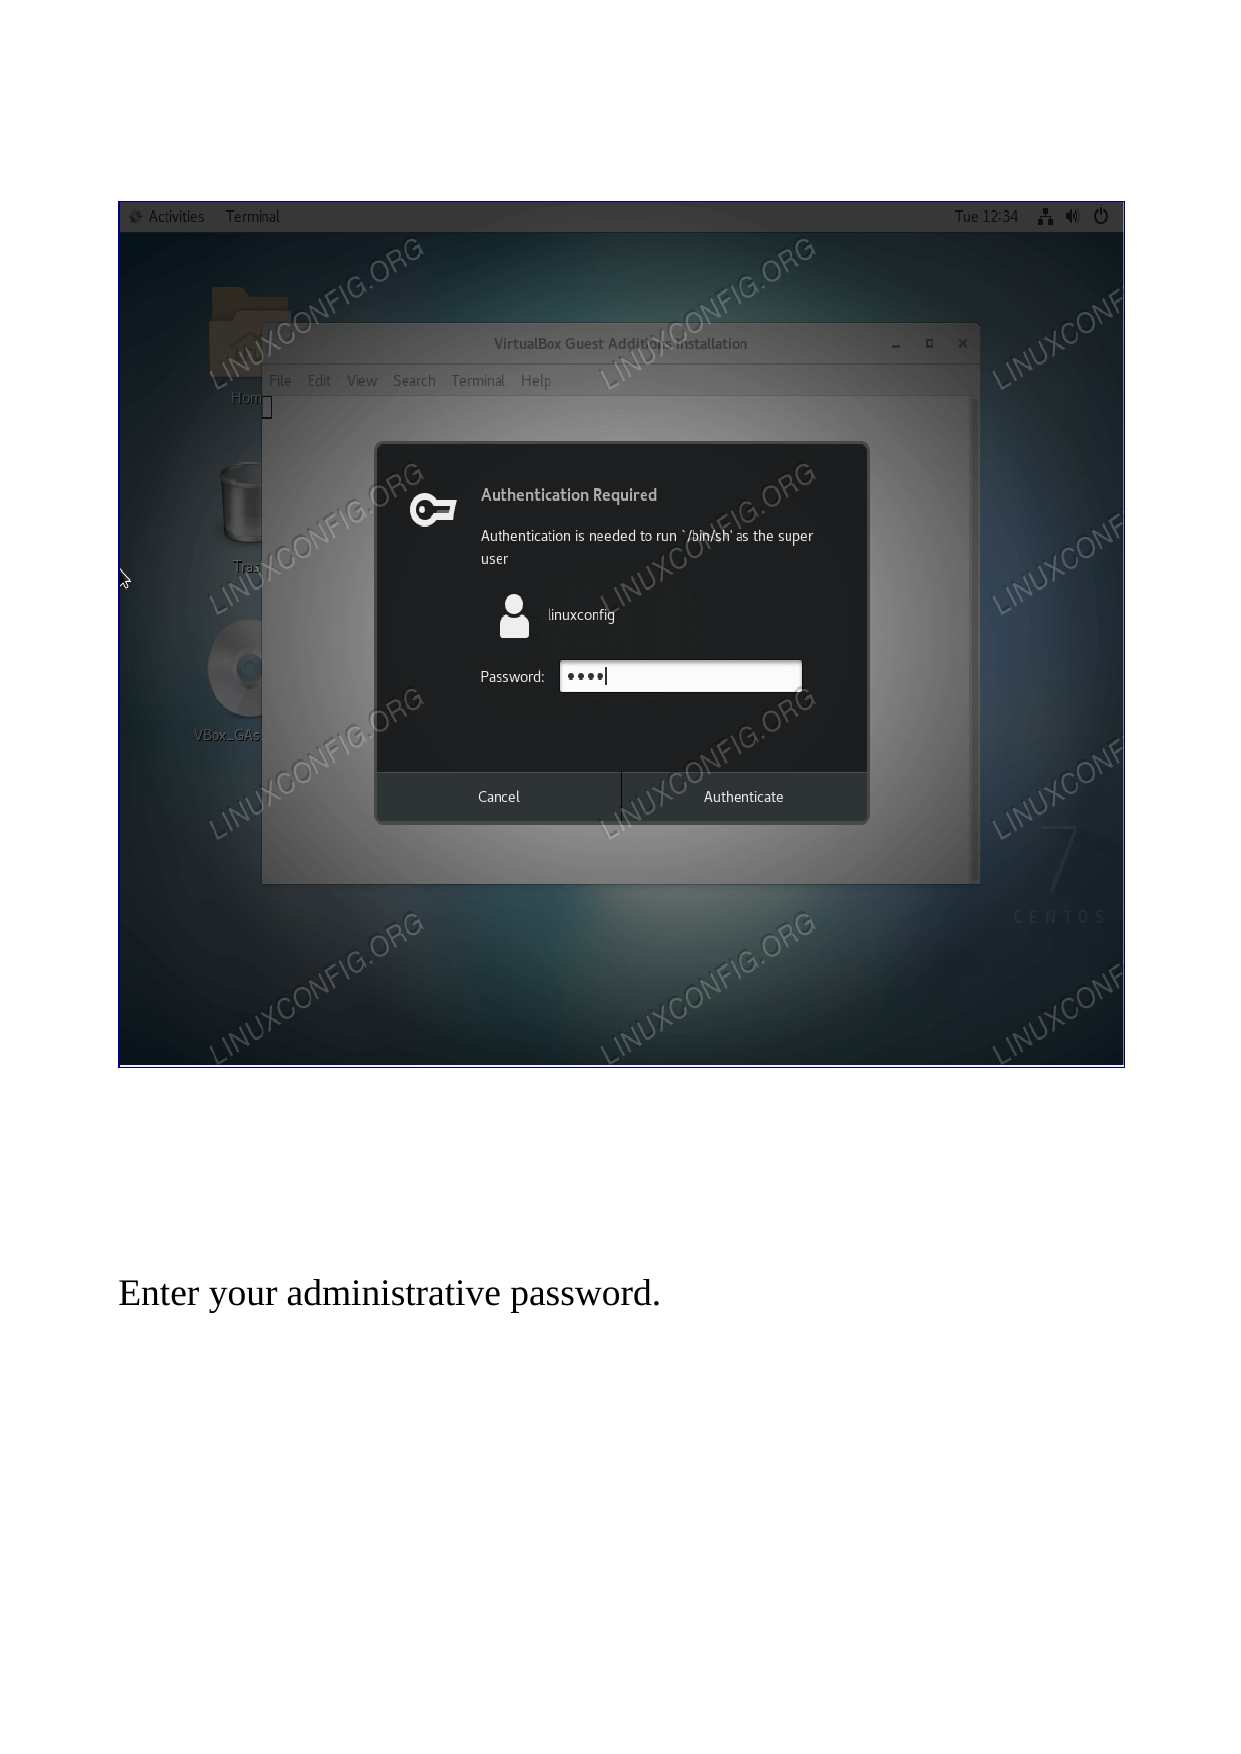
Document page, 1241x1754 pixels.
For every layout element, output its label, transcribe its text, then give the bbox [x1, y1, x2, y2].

picture [120, 202, 1124, 1067]
text Enter your administrative password. [118, 1271, 1122, 1314]
